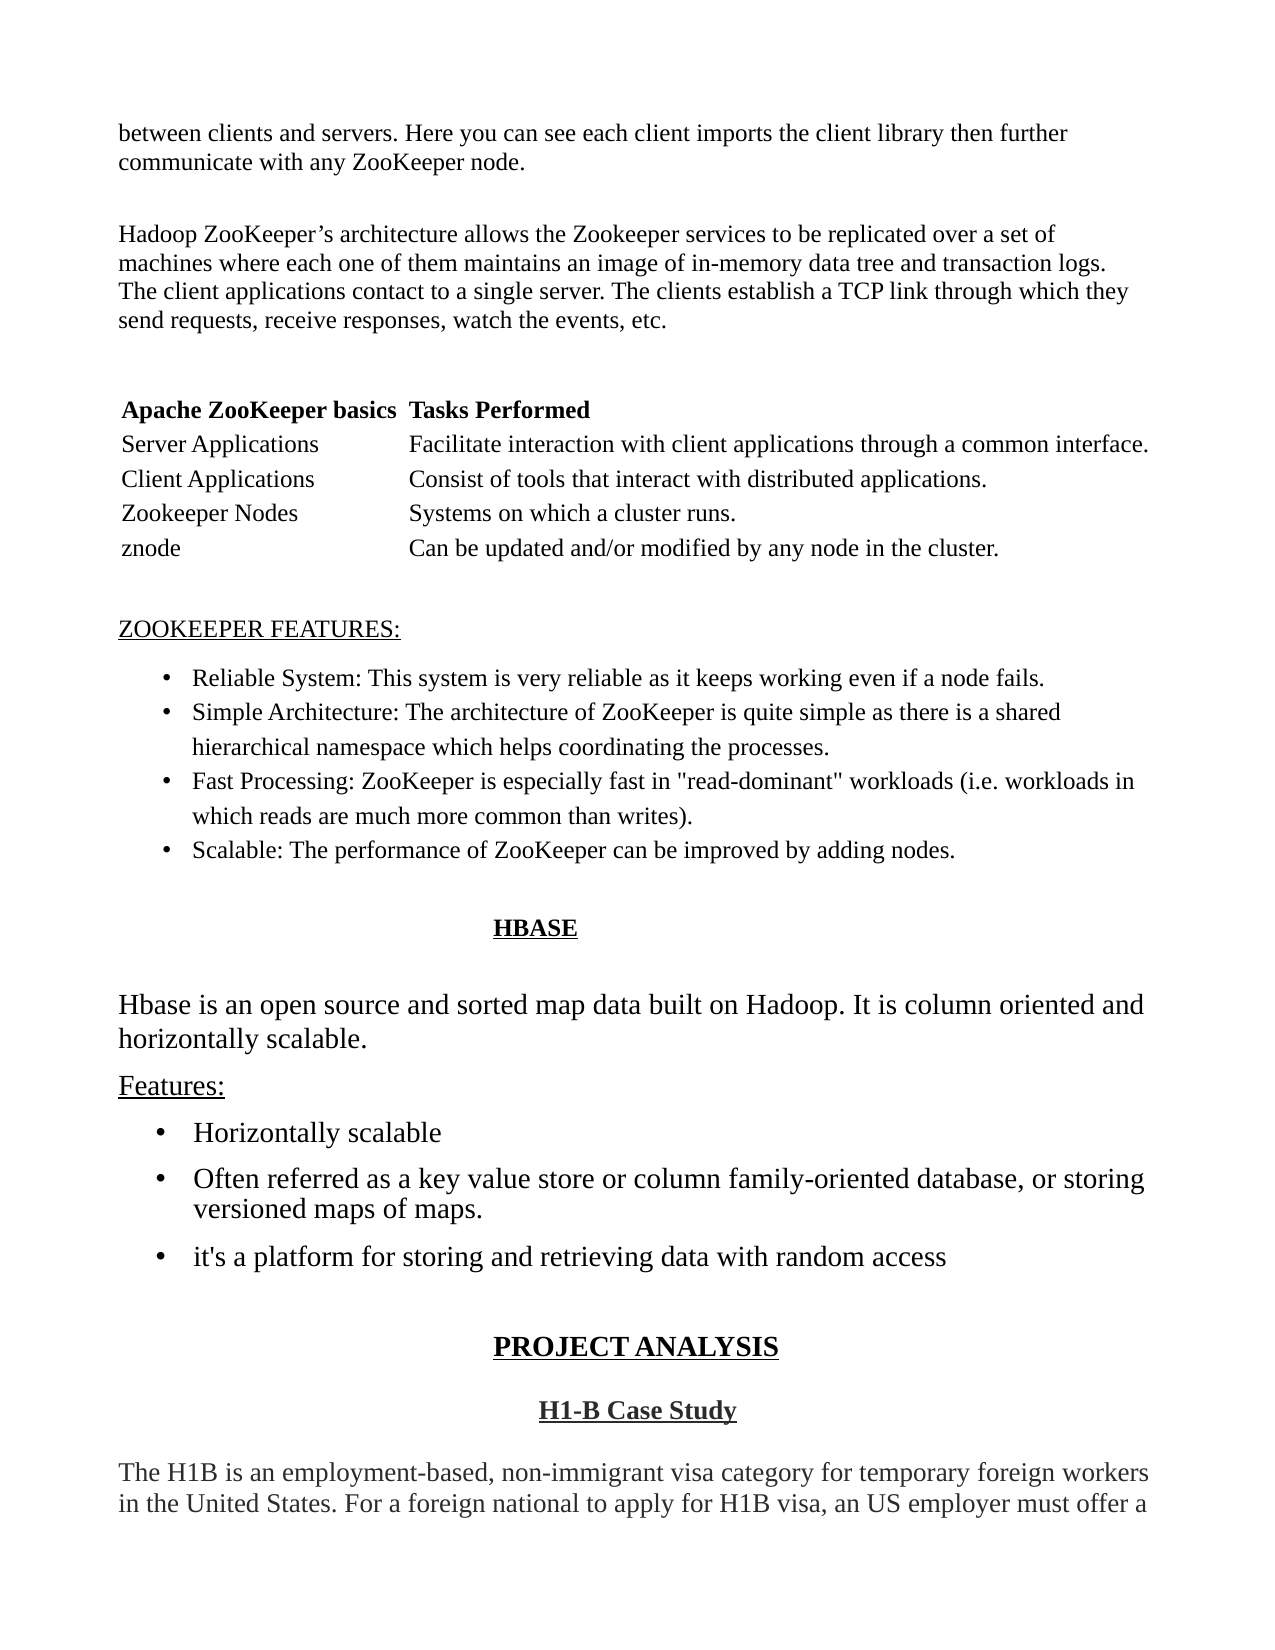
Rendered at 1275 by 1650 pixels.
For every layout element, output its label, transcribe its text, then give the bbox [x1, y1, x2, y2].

text HBASE [118, 913, 1157, 942]
table_cell Client Applications [118, 461, 406, 496]
text Hadoop ZooKeeper’s architecture allows the Zookeeper services to be replicated over a set of machines where each one of them maintains an image of in-memory data tree and transaction logs. The client applications contact to a single server. The clients establish a TCP link through which they send requests, receive responses, watch the events, etc. [118, 219, 1151, 334]
table_cell Consist of tools that interact with distributed applications. [406, 461, 1157, 496]
list Simple Architecture: The architecture of ZooKeeper is quite simple as there is a shared hierarchical namespace which helps coordinating the processes. [162, 697, 1157, 761]
table_cell Zookeeper Nodes [118, 496, 406, 530]
table_cell znode [118, 530, 406, 565]
table_header Tasks Performed [406, 392, 1157, 426]
table_cell Can be updated and/or modified by any node in the cluster. [406, 530, 1157, 565]
text ZOOKEEPER FEATURES: [118, 614, 1157, 643]
text The H1B is an employment-based, non-immigrant visa category for temporary foreign workers in the United States. For a foreign national to apply for H1B visa, an US employer must offer a [118, 1456, 1157, 1519]
list Horizontally scalable [156, 1118, 1157, 1148]
table_cell Systems on which a cluster runs. [406, 496, 1157, 530]
list Fast Processing: ZooKeeper is especially fast in "read-dominant" workloads (i.e. workloads in which reads are much more common than writes). [162, 766, 1157, 829]
list Often referred as a key value store or column family-oriented database, or storing versioned maps of maps. [156, 1165, 1157, 1225]
text PROJECT ANALYSIS [118, 1329, 1157, 1363]
table_cell Server Applications [118, 426, 406, 461]
list Reliable System: This system is very reliable as it keeps working even if a node fails. [162, 663, 1157, 692]
text between clients and servers. Here you can see each client imports the client library then further communicate with any ZooKeeper node. [118, 118, 1151, 176]
text H1-B Case Study [118, 1394, 1157, 1425]
list it's a platform for storing and retrieving data with random access [156, 1242, 1157, 1272]
table_header Apache ZooKeeper basics [118, 392, 406, 426]
table_cell Facilitate interaction with client applications through a common interface. [406, 426, 1157, 461]
list Scalable: The performance of ZooKeeper can be improved by adding nodes. [162, 835, 1157, 864]
text Features: [118, 1071, 1157, 1101]
text Hbase is an open source and sorted map data built on Hadoop. It is column oriented and horizontally scalable. [118, 987, 1157, 1054]
